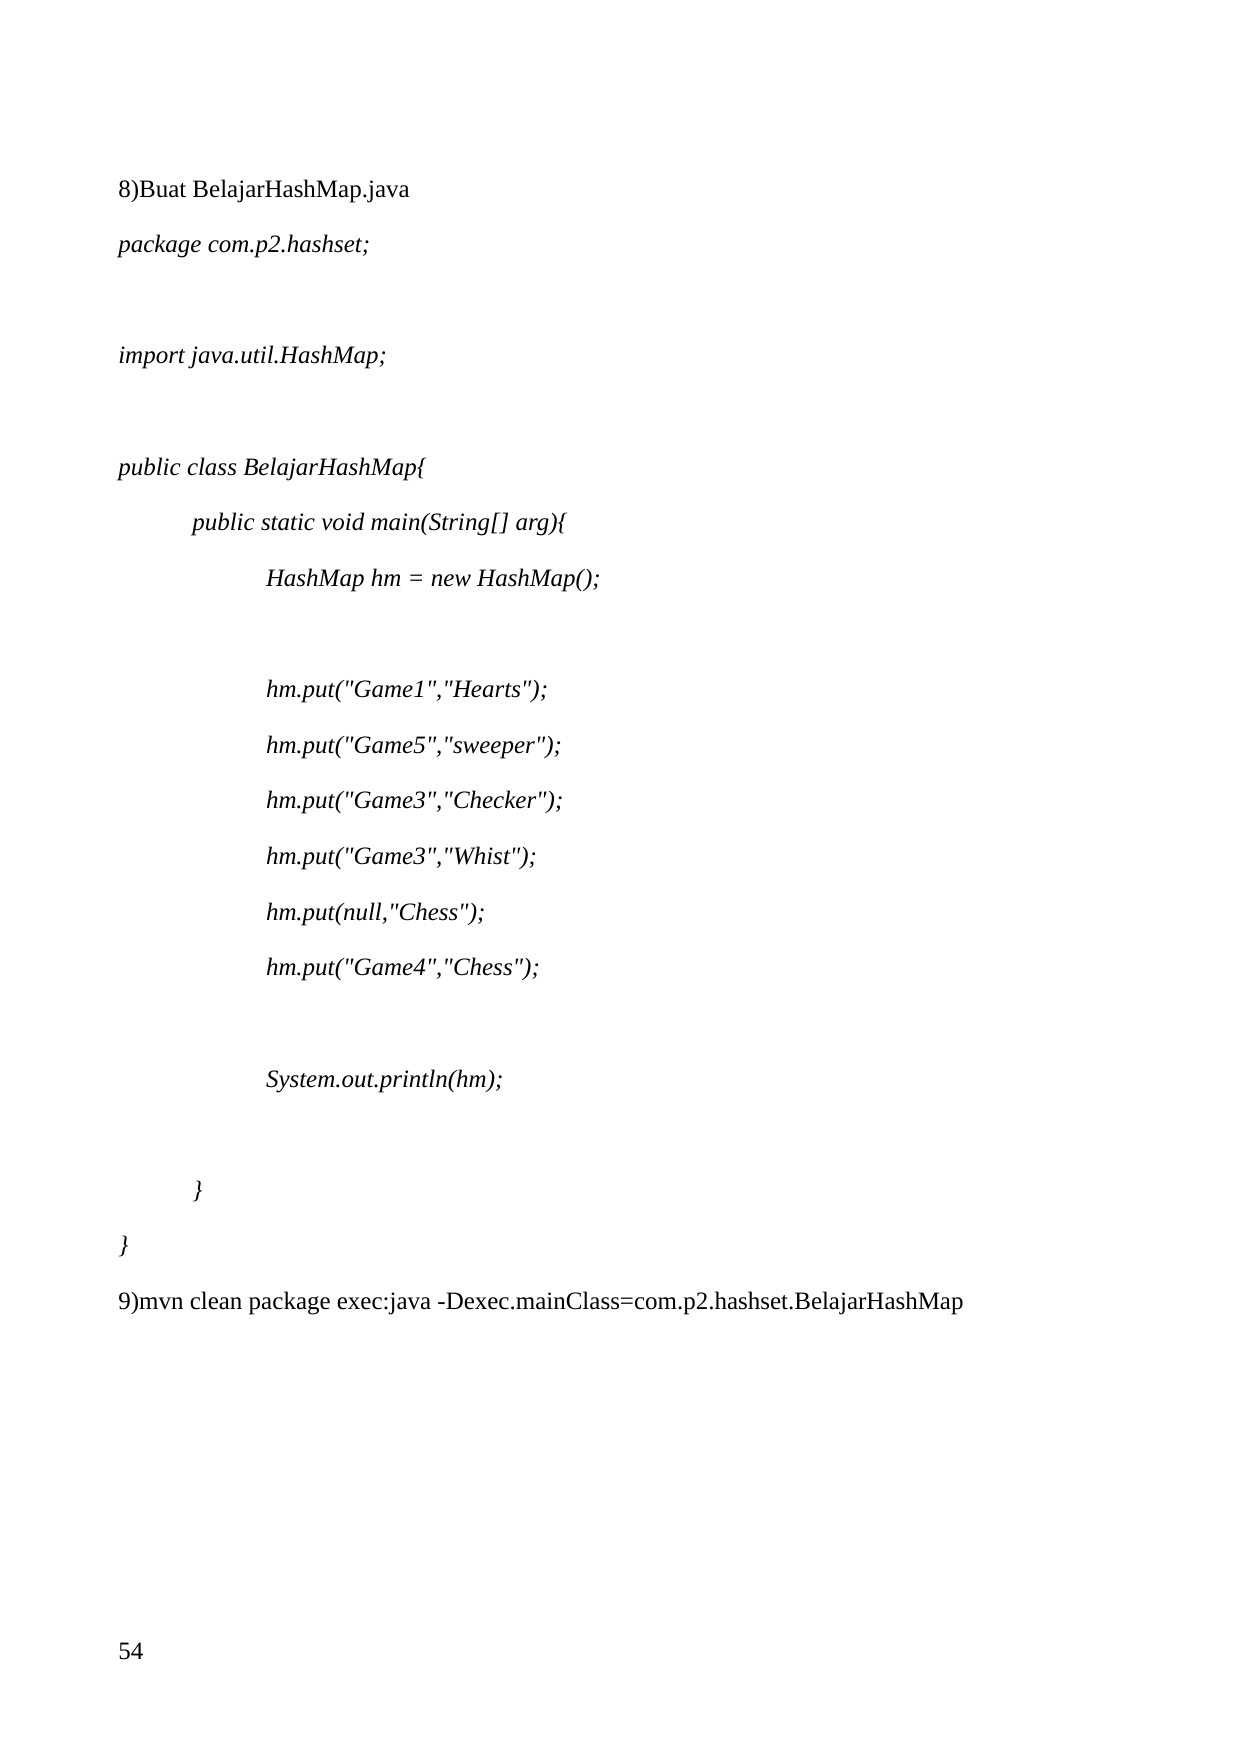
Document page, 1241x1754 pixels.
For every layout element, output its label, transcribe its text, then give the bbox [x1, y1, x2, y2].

text } [118, 1231, 1122, 1259]
text hm.put("Game3","Checker"); [118, 786, 1122, 814]
text public class BelajarHashMap{ [118, 452, 1122, 481]
text hm.put("Game5","sweeper"); [118, 730, 1122, 759]
list mvn clean package exec:java -Dexec.mainClass=com.p2.hashset.BelajarHashMap [118, 1286, 1122, 1315]
text System.out.println(hm); [118, 1064, 1122, 1092]
list Buat BelajarHashMap.java [118, 174, 1122, 202]
text hm.put(null,"Chess"); [118, 897, 1122, 926]
text hm.put("Game4","Chess"); [118, 952, 1122, 981]
text hm.put("Game3","Whist"); [118, 841, 1122, 870]
text HashMap hm = new HashMap(); [118, 563, 1122, 592]
text hm.put("Game1","Hearts"); [118, 674, 1122, 703]
text } [118, 1175, 1122, 1204]
text package com.p2.hashset; [118, 229, 1122, 258]
text public static void main(String[] arg){ [118, 507, 1122, 536]
text import java.util.HashMap; [118, 341, 1122, 369]
